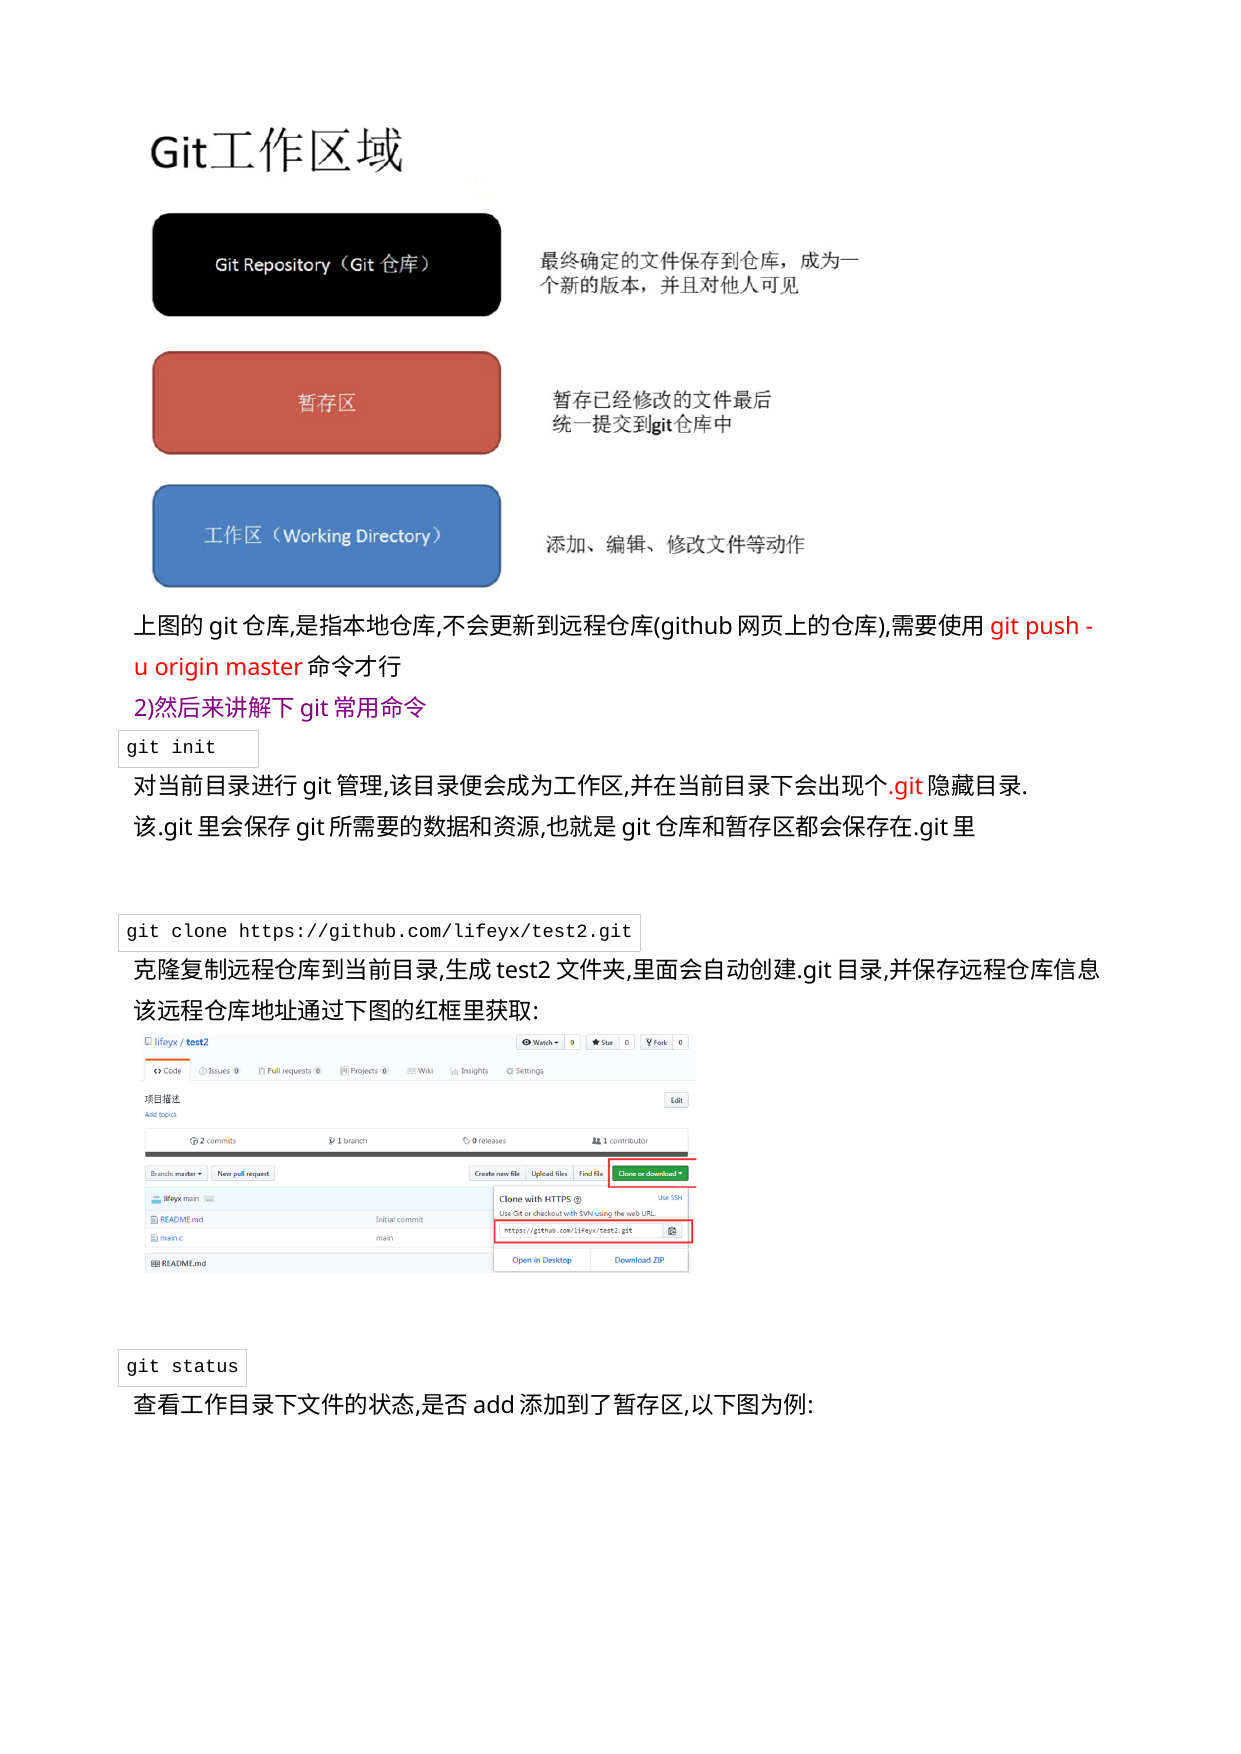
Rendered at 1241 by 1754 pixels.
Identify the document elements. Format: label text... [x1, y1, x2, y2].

text 2)然后来讲解下git常用命令 [134, 689, 1106, 723]
text [259, 730, 1122, 767]
text git clone https://github.com/lifeyx/test2.git [119, 915, 640, 951]
text 克隆复制远程仓库到当前目录,生成test2文件夹,里面会自动创建.git目录,并保存远程仓库信息 [134, 951, 1106, 986]
text git init [119, 731, 258, 767]
text 上图的git仓库,是指本地仓库,不会更新到远程仓库(github网页上的仓库),需要使用git push -u origin master命令才行 [134, 607, 1106, 682]
text 查看工作目录下文件的状态,是否add添加到了暂存区,以下图为例: [134, 1386, 1106, 1420]
text 对当前目录进行git管理,该目录便会成为工作区,并在当前目录下会出现个.git隐藏目录. [134, 767, 1106, 801]
picture [140, 1033, 697, 1273]
text 该远程仓库地址通过下图的红框里获取: [134, 992, 1106, 1026]
text [641, 914, 1122, 951]
text 该.git里会保存git所需要的数据和资源,也就是git仓库和暂存区都会保存在.git里 [134, 808, 1106, 842]
text [247, 1349, 1122, 1386]
text git status [119, 1350, 246, 1386]
picture [140, 118, 867, 597]
